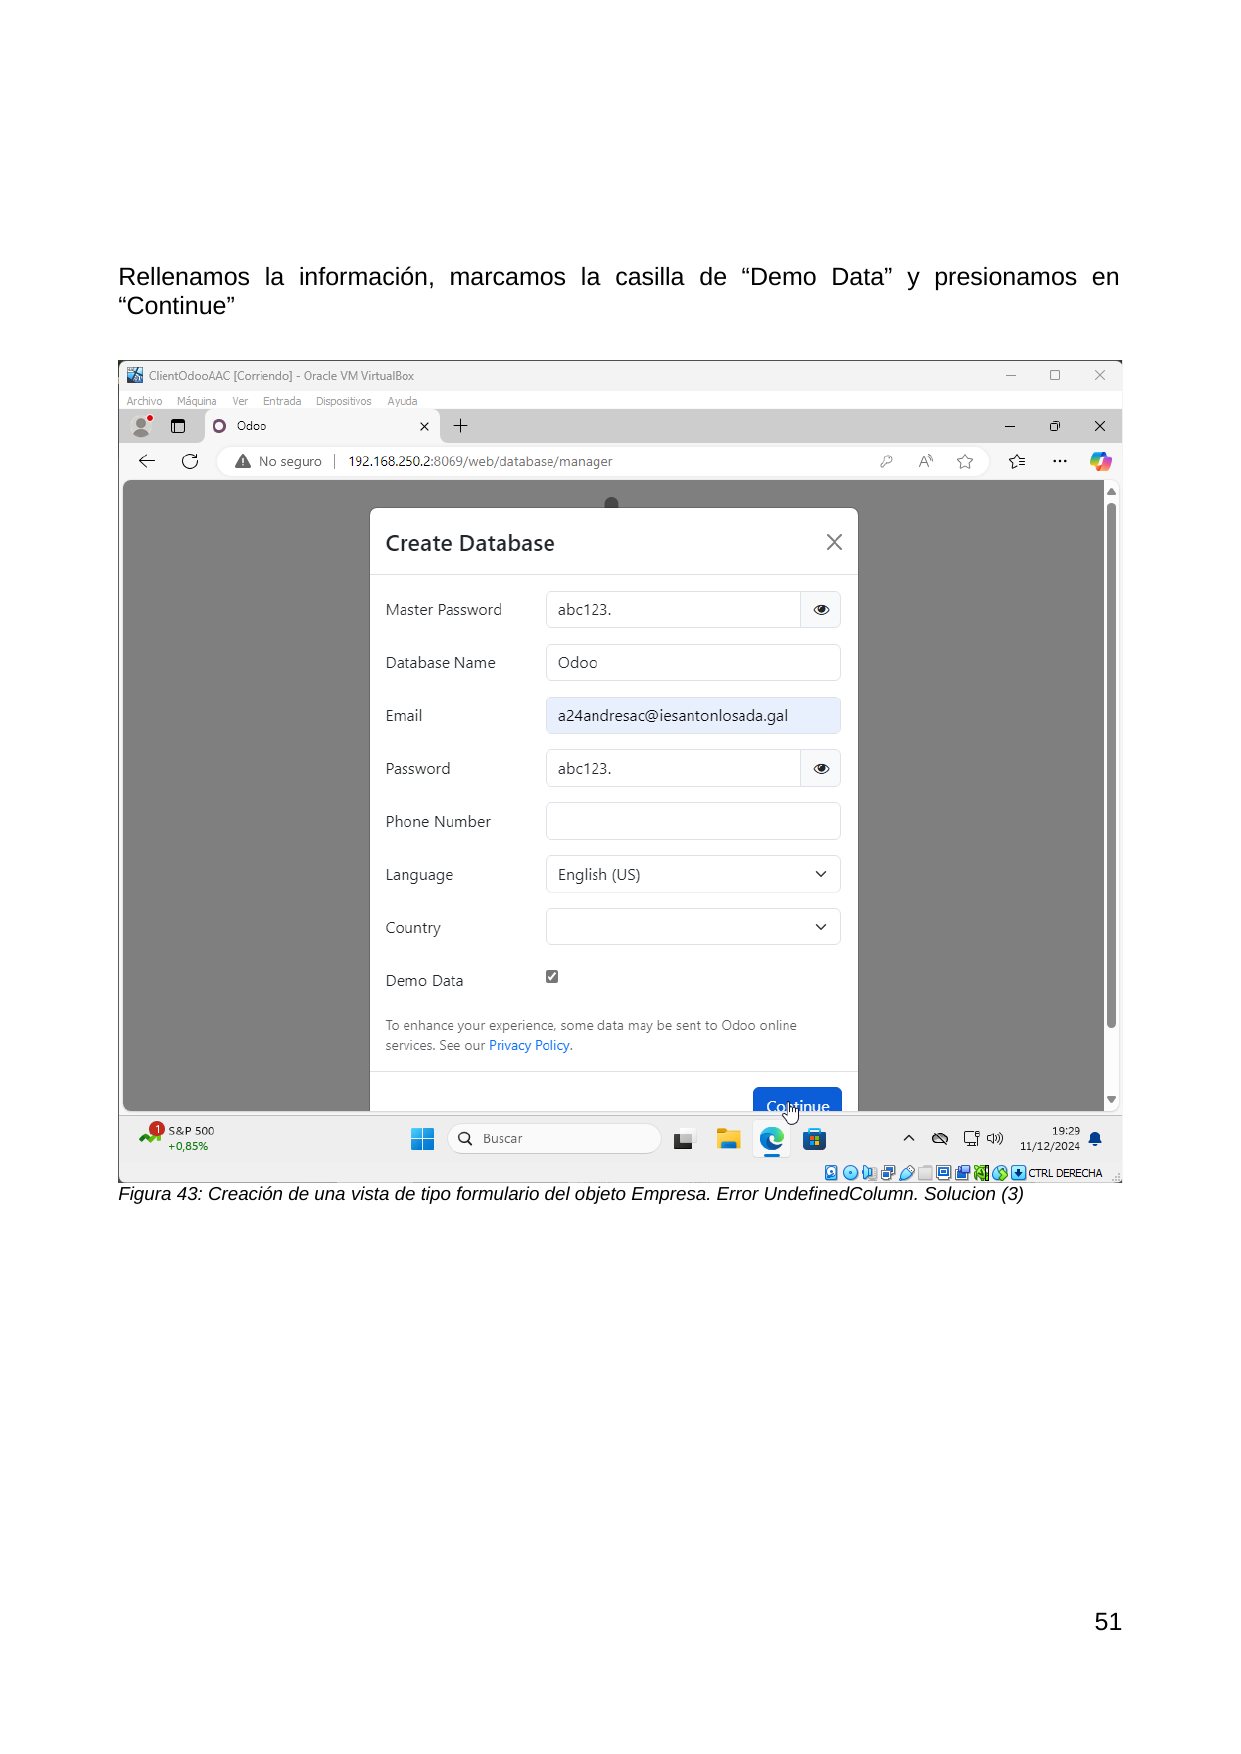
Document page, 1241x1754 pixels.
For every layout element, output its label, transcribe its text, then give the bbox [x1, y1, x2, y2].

picture [118, 360, 1123, 1183]
text Figura 43: Creación de una vista de tipo formulario del objeto Empresa. Error UndefinedColumn. Solucion (3) [118, 1183, 1122, 1204]
text Rellenamos la información, marcamos la casilla de “Demo Data” y presionamos en “Continue” [118, 262, 1122, 319]
